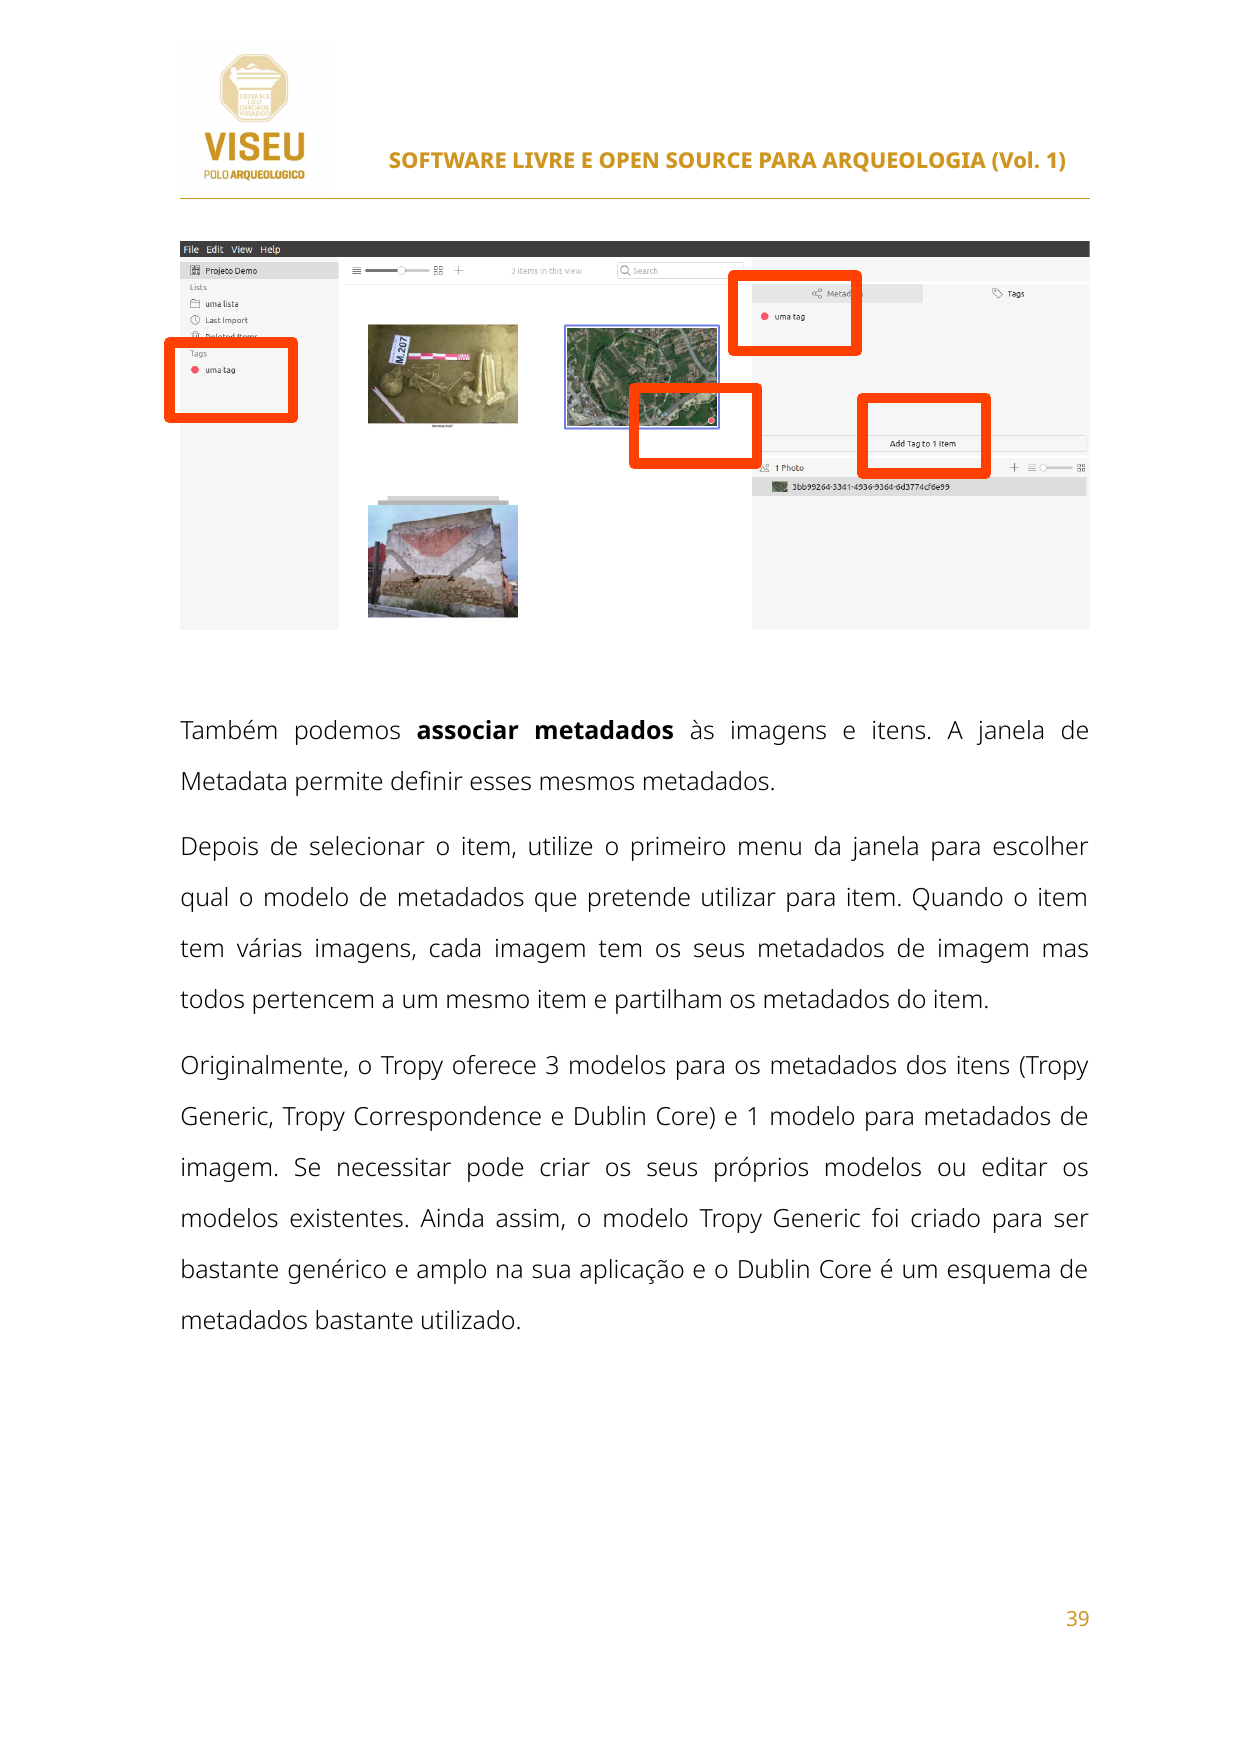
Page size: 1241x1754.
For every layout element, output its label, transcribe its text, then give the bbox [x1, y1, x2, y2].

picture [180, 241, 1090, 630]
subtitle Depois de selecionar o item, utilize o primeiro menu da janela para escolher qual o modelo de metadados que pretende utilizar para item. Quando o item tem várias imagens, cada imagem tem os seus metadados de imagem mas todos pertencem a um mesmo item e partilham os metadados do item. [180, 829, 1090, 1016]
subtitle Originalmente, o Tropy oferece 3 modelos para os metadados dos itens (Tropy Generic, Tropy Correspondence e Dublin Core) e 1 modelo para metadados de imagem. Se necessitar pode criar os seus próprios modelos ou editar os modelos existentes. Ainda assim, o modelo Tropy Generic foi criado para ser bastante genérico e amplo na sua aplicação e o Dublin Core é um esquema de metadados bastante utilizado. [180, 1048, 1090, 1337]
subtitle Também podemos associar metadados às imagens e itens. A janela de Metadata permite definir esses mesmos metadados. [180, 712, 1090, 797]
picture [180, 348, 288, 413]
